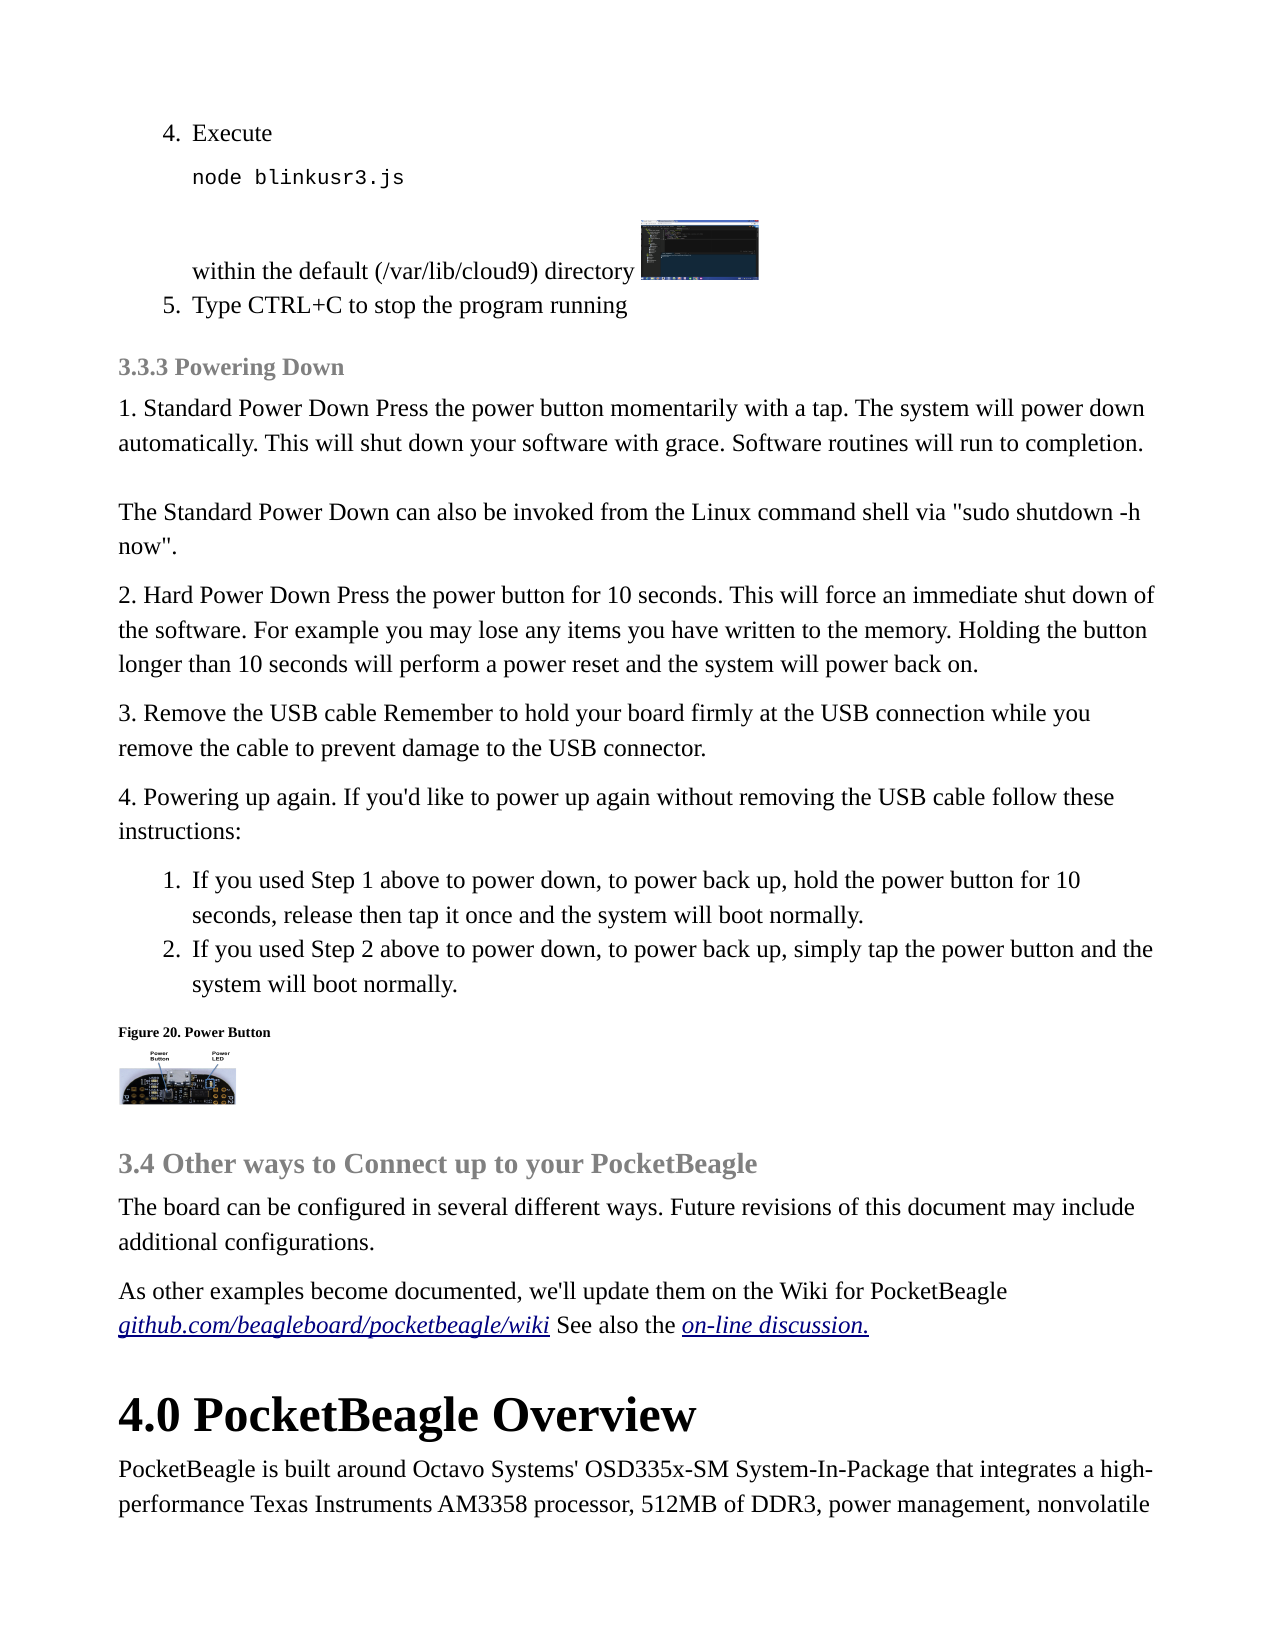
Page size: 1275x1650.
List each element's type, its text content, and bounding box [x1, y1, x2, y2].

list If you used Step 1 above to power down, to power back up, hold the power button for 10 seconds, release then tap it once and the system will boot normally. [162, 865, 1157, 928]
subtitle 3.3.3 Powering Down [118, 352, 1157, 381]
subtitle 4.0 PocketBeagle Overview [118, 1384, 1157, 1442]
text The board can be configured in several different ways. Future revisions of this document may include additional configurations. [118, 1192, 1157, 1256]
list If you used Step 2 above to power down, to power back up, simply tap the power button and the system will boot normally. [162, 934, 1157, 997]
subtitle Figure 20. Power Button [118, 1024, 1157, 1041]
text As other examples become documented, we'll update them on the Wiki for PocketBeagle github.com/beagleboard/pocketbeagle/wiki See also the on-line discussion. [118, 1276, 1157, 1339]
picture [641, 220, 759, 280]
list Execute [162, 118, 1157, 147]
text 4. Powering up again. If you'd like to power up again without removing the USB cable follow these instructions: [118, 782, 1157, 845]
subtitle 3.4 Other ways to Connect up to your PocketBeagle [118, 1146, 1157, 1180]
text 3. Remove the USB cable Remember to hold your board firmly at the USB connection while you remove the cable to prevent damage to the USB connector. [118, 698, 1157, 761]
list node blinkusr3.js [162, 167, 1157, 191]
picture [118, 1047, 237, 1106]
text 2. Hard Power Down Press the power button for 10 seconds. This will force an immediate shut down of the software. For example you may lose any items you have written to the memory. Holding the button longer than 10 seconds will perform a power reset and the system will power back on. [118, 580, 1157, 678]
list Type CTRL+C to stop the program running [162, 290, 1157, 319]
list within the default (/var/lib/cloud9) directory [162, 220, 1157, 285]
text PocketBeagle is built around Octavo Systems' OSD335x-SM System-In-Package that integrates a high-performance Texas Instruments AM3358 processor, 512MB of DDR3, power management, nonvolatile [118, 1454, 1157, 1518]
text 1. Standard Power Down Press the power button momentarily with a tap. The system will power down automatically. This will shut down your software with grace. Software routines will run to completion. The Standard Power Down can also be invoked from the Linux command shell via "sudo shutdown -h now". [118, 393, 1157, 560]
